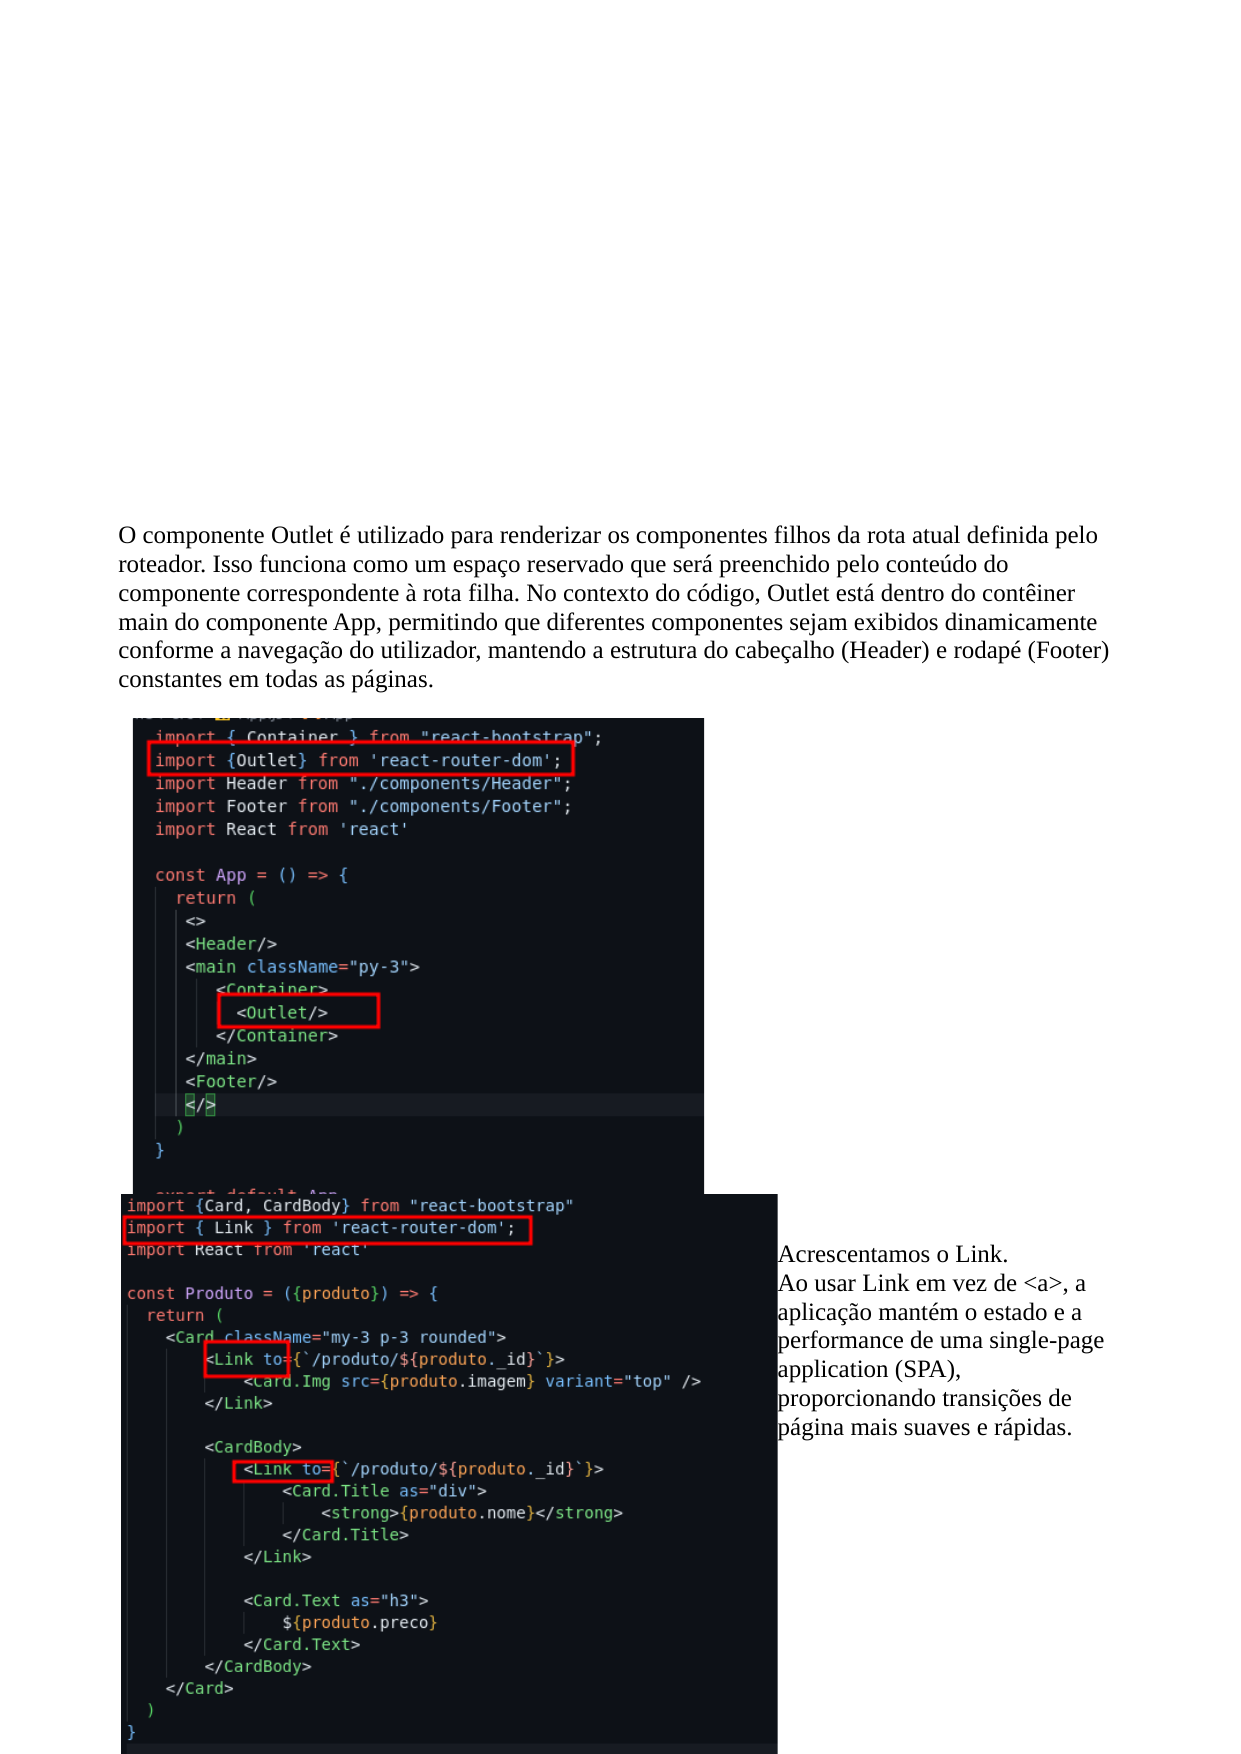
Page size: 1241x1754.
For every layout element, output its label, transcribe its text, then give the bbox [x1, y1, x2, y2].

picture [121, 718, 778, 1754]
text O componente Outlet é utilizado para renderizar os componentes filhos da rota atual definida pelo roteador. Isso funciona como um espaço reservado que será preenchido pelo conteúdo do componente correspondente à rota filha. No contexto do código, Outlet está dentro do contêiner main do componente App, permitindo que diferentes componentes sejam exibidos dinamicamente conforme a navegação do utilizador, mantendo a estrutura do cabeçalho (Header) e rodapé (Footer) constantes em todas as páginas. [118, 521, 1122, 693]
text Acrescentamos o Link. [778, 1239, 1122, 1268]
text Ao usar Link em vez de <a>, a aplicação mantém o estado e a performance de uma single-page application (SPA), proporcionando transições de página mais suaves e rápidas. [778, 1268, 1122, 1441]
